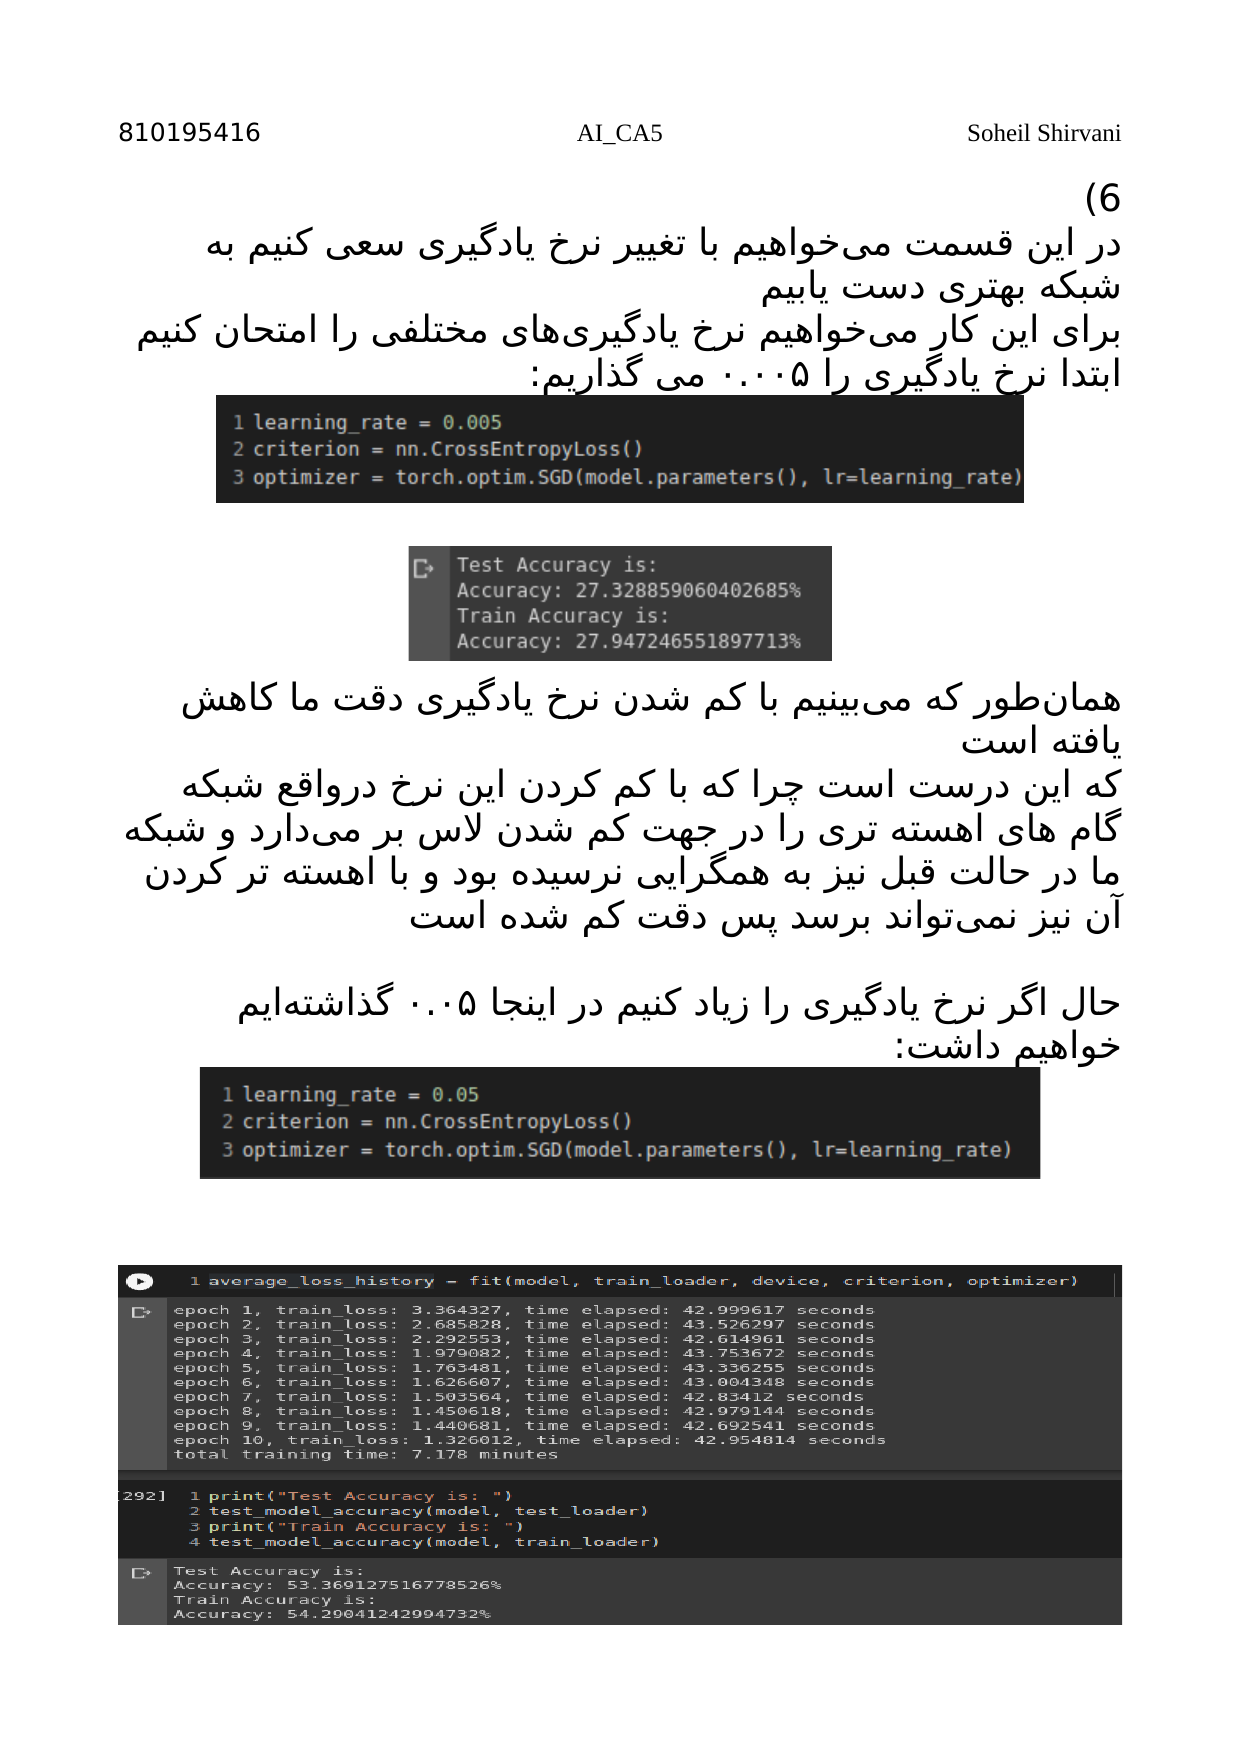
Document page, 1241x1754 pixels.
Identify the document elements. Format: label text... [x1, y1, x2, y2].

text 6) [118, 177, 1122, 221]
picture [216, 395, 1024, 503]
picture [199, 1067, 1041, 1179]
text حال اگر نرخ یادگیری را زیاد کنیم در اینجا ۰.۰۵ گذاشته‌ایم خواهیم داشت: [118, 980, 1122, 1068]
text همان‌طور که می‌بینیم با کم شدن نرخ یادگیری دقت ما کاهش یافته است [118, 675, 1122, 763]
text در این قسمت می‌خواهیم با تغییر نرخ یاد‌گیری سعی کنیم به شبکه بهتری دست یابیم [118, 221, 1122, 308]
picture [118, 1265, 1123, 1625]
picture [408, 546, 832, 661]
text که این درست است چرا که با کم کردن این نرخ در‌واقع شبکه گام های اهسته تری را در جهت کم شدن لاس بر می‌دارد و شبکه ما در حالت قبل نیز به همگرایی نرسیده بود و با اهسته تر کردن آن نیز نمی‌تواند برسد پس دقت کم شده است [118, 763, 1122, 937]
text برای این کار می‌خواهیم نرخ یاد‌گیری‌های مختلفی را امتحان کنیم [118, 308, 1122, 351]
text ابتدا نرخ یادگیری را ۰.۰۰۵ می گذاریم: [118, 351, 1122, 395]
